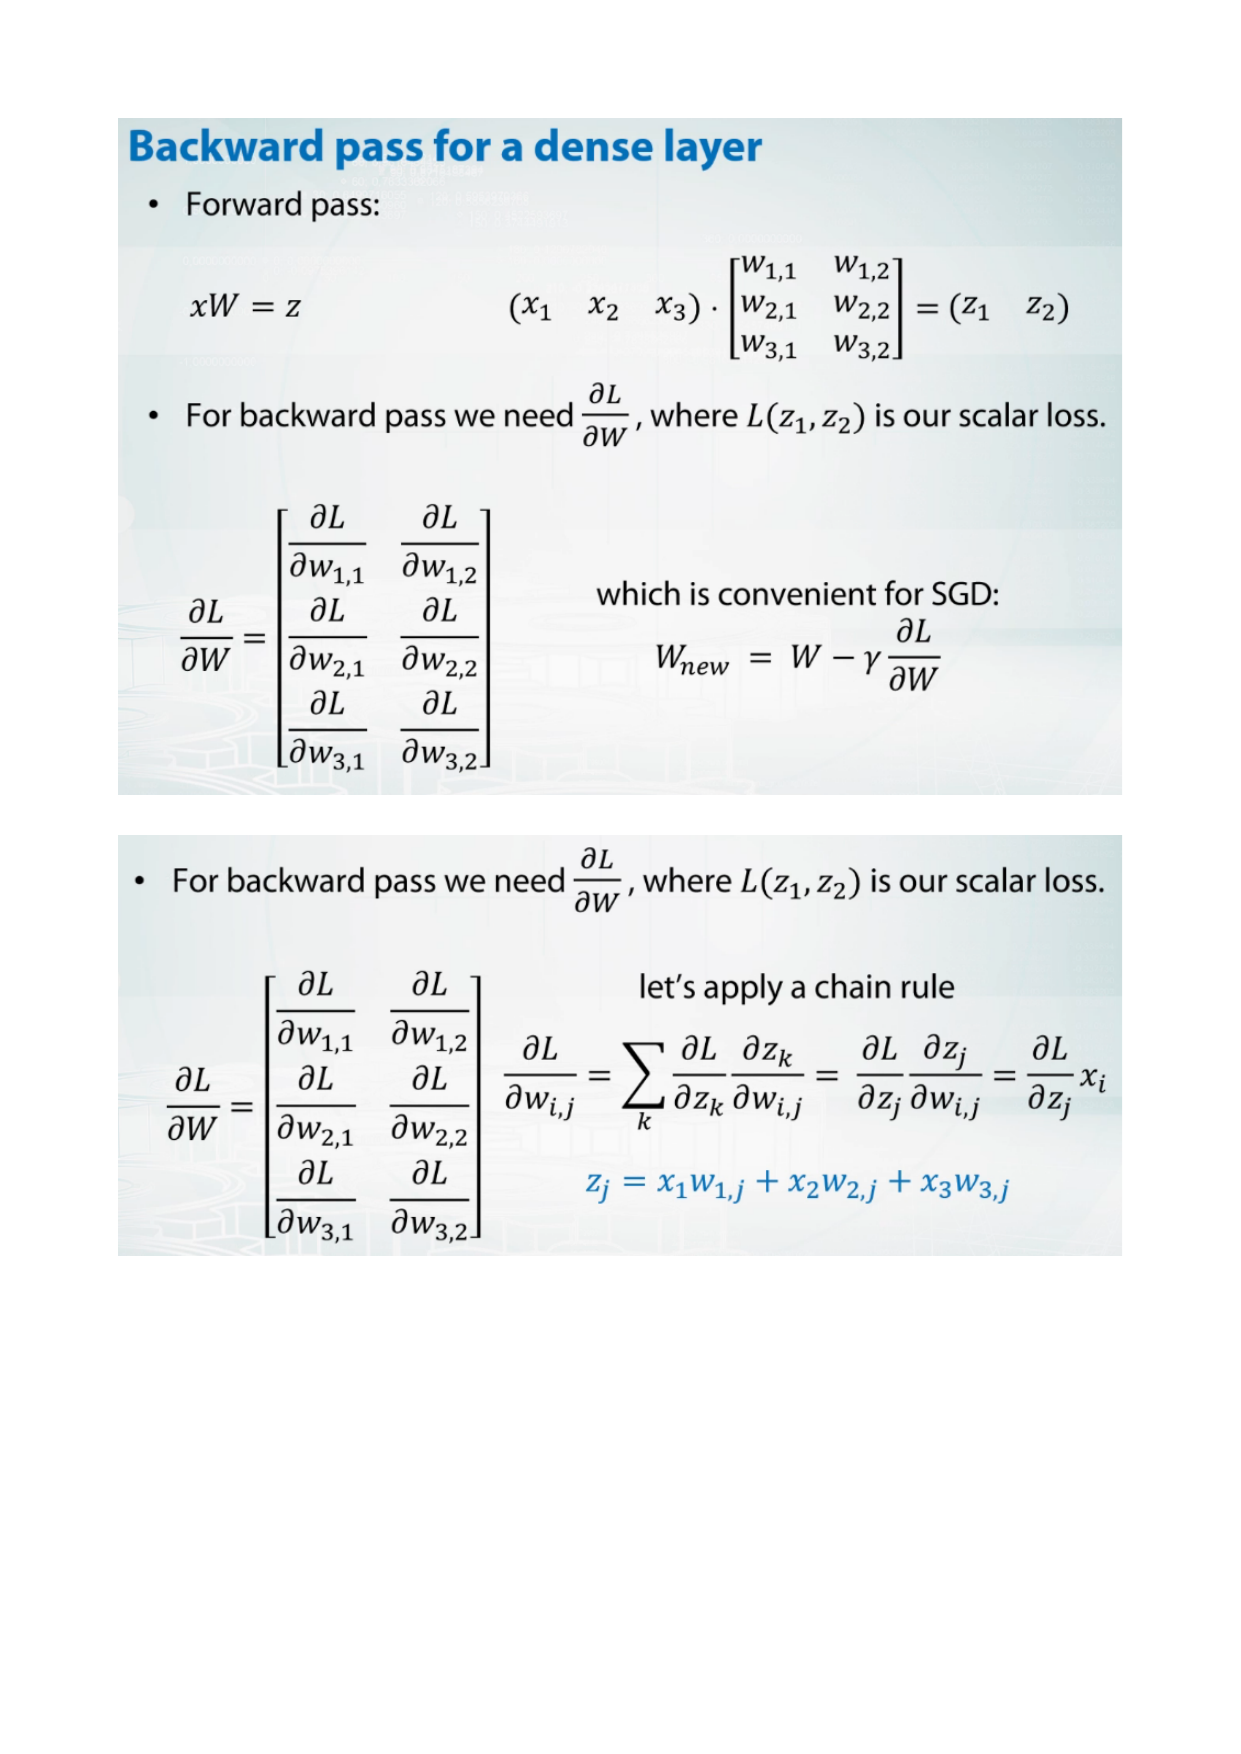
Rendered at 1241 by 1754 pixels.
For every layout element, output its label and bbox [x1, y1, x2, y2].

picture [118, 835, 1123, 1256]
picture [118, 118, 1123, 795]
